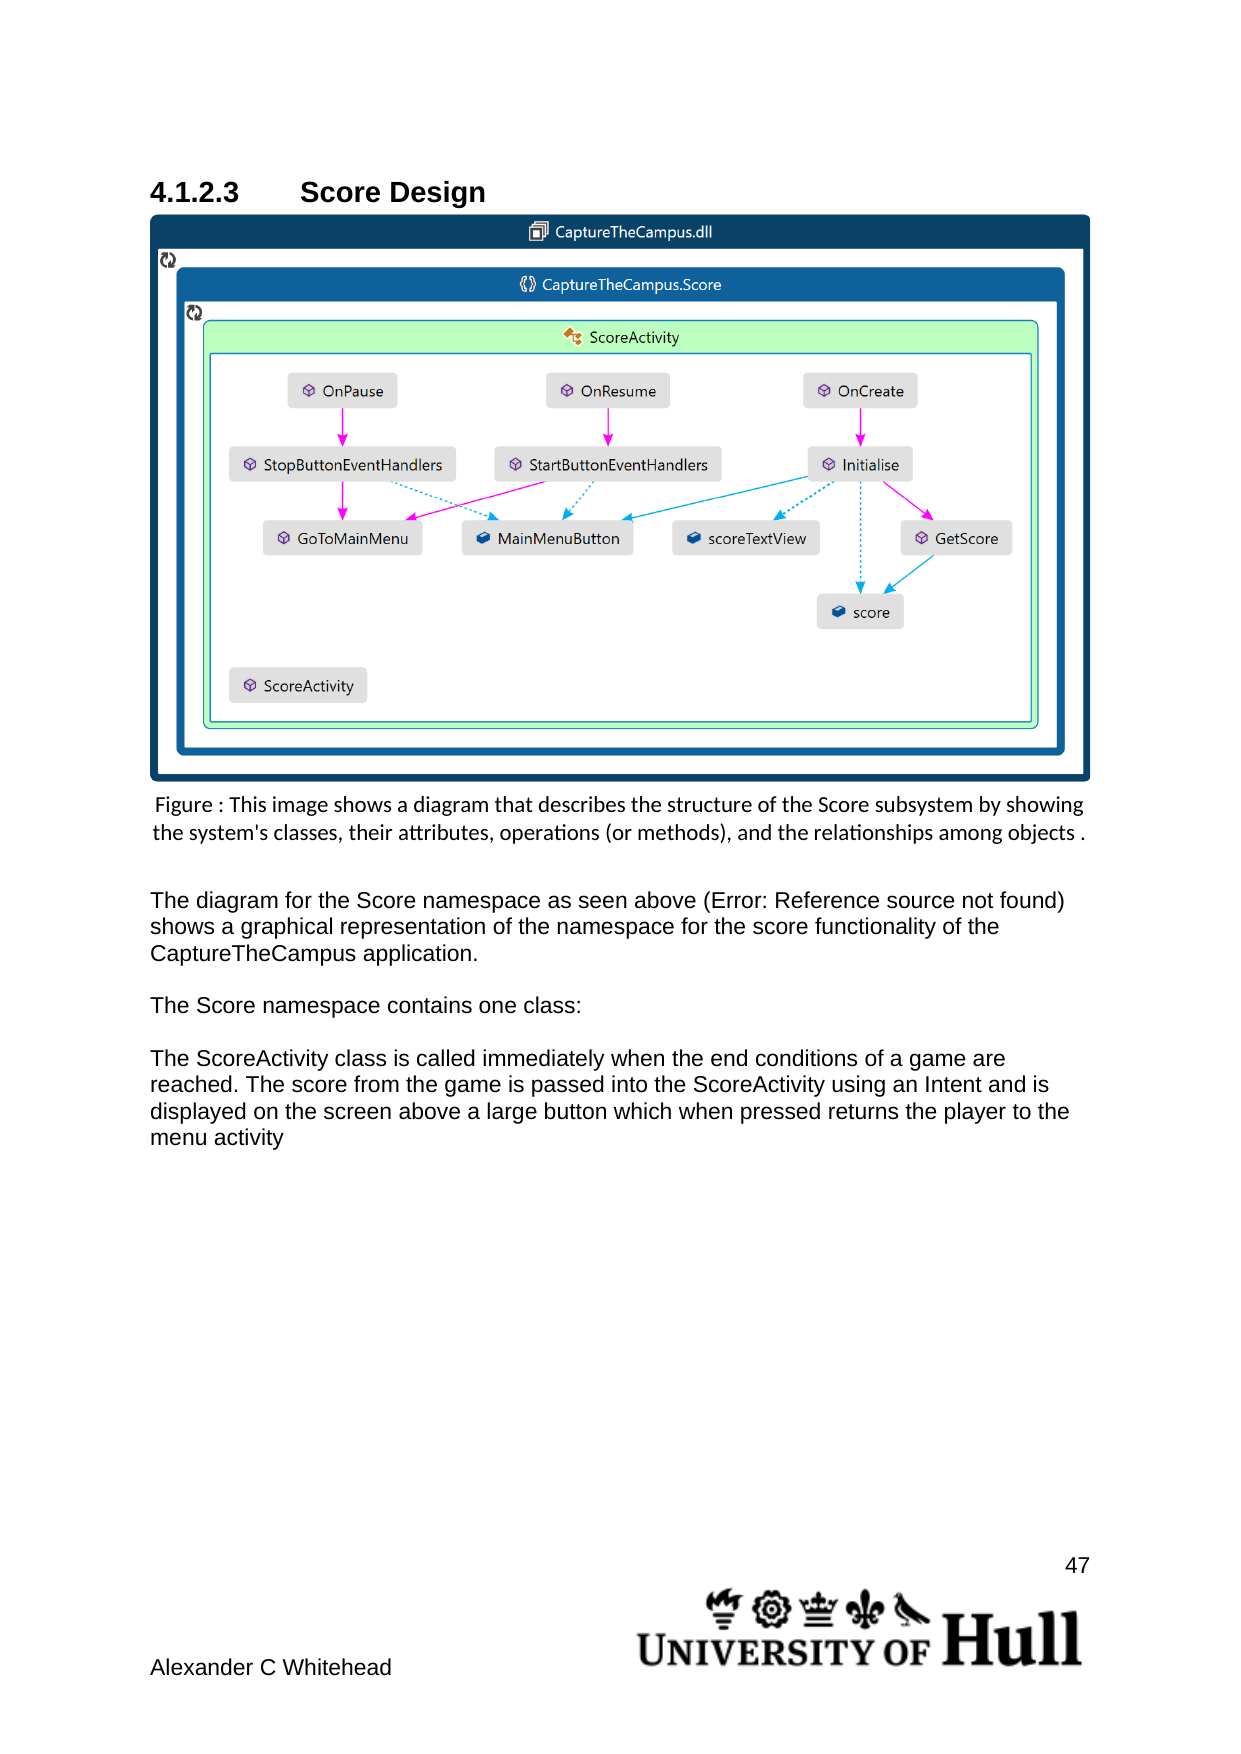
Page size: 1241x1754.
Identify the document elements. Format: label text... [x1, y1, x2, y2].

text The diagram for the Score namespace as seen above (Figure 21) shows a graphical representation of the namespace for the score functionality of the CaptureTheCampus application. [150, 887, 1090, 966]
text The Score namespace contains one class: [150, 992, 1090, 1018]
picture [630, 1578, 1091, 1676]
text The ScoreActivity class is called immediately when the end conditions of a game are reached. The score from the game is passed into the ScoreActivity using an Intent and is displayed on the screen above a large button which when pressed returns the player to the menu activity [150, 1045, 1090, 1150]
picture [150, 214, 1091, 782]
subtitle Score Design [150, 175, 1090, 208]
